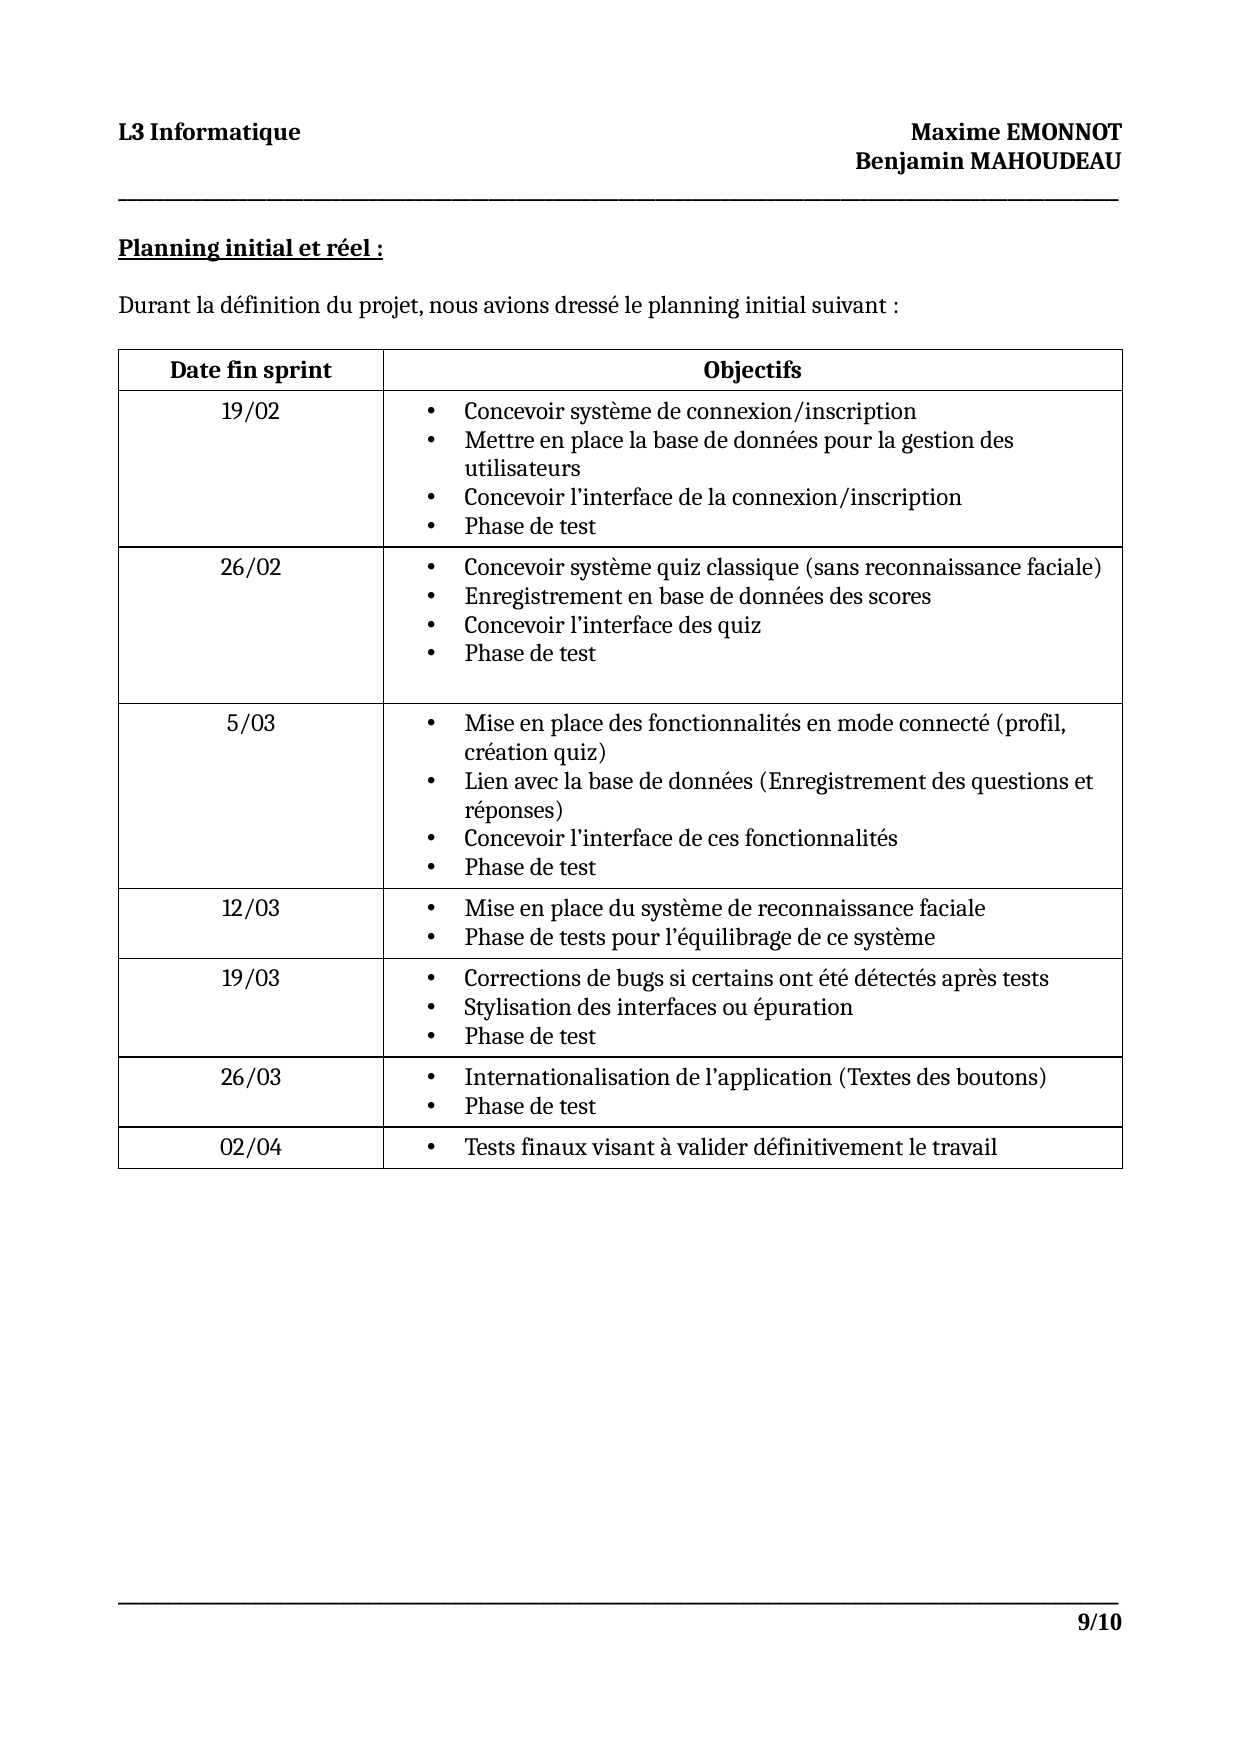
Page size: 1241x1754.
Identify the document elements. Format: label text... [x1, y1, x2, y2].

table_cell 5/03 [119, 704, 383, 888]
table_cell Mise en place du système de reconnaissance faciale Phase de tests pour l’équilibrage de ce système [384, 889, 1122, 958]
table_cell Concevoir système de connexion/inscription Mettre en place la base de données pour la gestion des utilisateurs Concevoir l’interface de la connexion/inscription Phase de test [384, 391, 1122, 546]
text Planning initial et réel : [118, 234, 1122, 263]
table_cell 26/03 [119, 1058, 383, 1126]
table_header Objectifs [384, 350, 1122, 390]
table_header Date fin sprint [119, 350, 383, 390]
table_cell Tests finaux visant à valider définitivement le travail [384, 1128, 1122, 1168]
table_cell 19/02 [119, 391, 383, 546]
table_cell 12/03 [119, 889, 383, 958]
table_cell Corrections de bugs si certains ont été détectés après tests Stylisation des interfaces ou épuration Phase de test [384, 959, 1122, 1056]
table_cell Concevoir système quiz classique (sans reconnaissance faciale) Enregistrement en base de données des scores Concevoir l’interface des quiz Phase de test [384, 548, 1122, 703]
text Durant la définition du projet, nous avions dressé le planning initial suivant : [118, 291, 1122, 320]
table_cell 02/04 [119, 1128, 383, 1168]
table_cell 26/02 [119, 548, 383, 703]
table_cell Internationalisation de l’application (Textes des boutons) Phase de test [384, 1058, 1122, 1126]
table_cell Mise en place des fonctionnalités en mode connecté (profil, création quiz) Lien avec la base de données (Enregistrement des questions et réponses) Concevoir l’interface de ces fonctionnalités Phase de test [384, 704, 1122, 888]
table_cell 19/03 [119, 959, 383, 1056]
